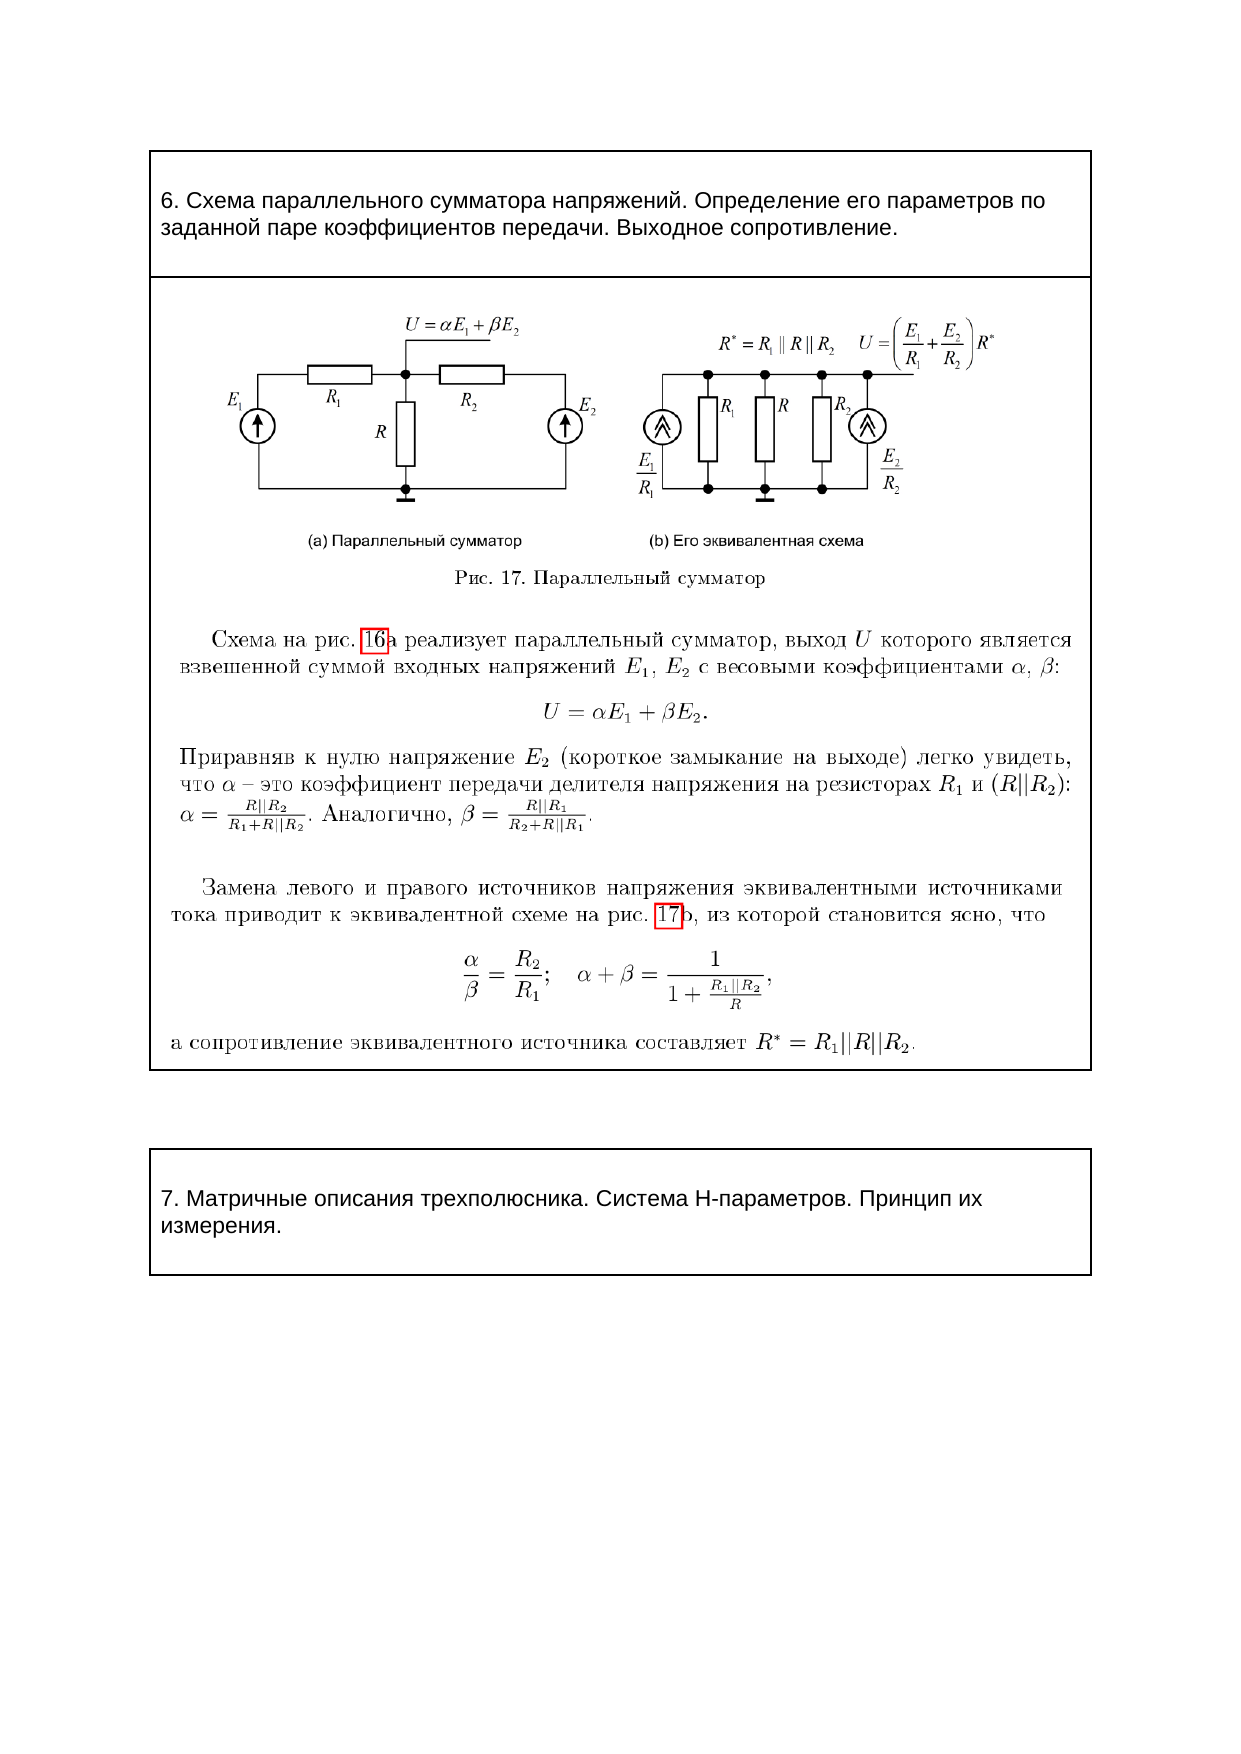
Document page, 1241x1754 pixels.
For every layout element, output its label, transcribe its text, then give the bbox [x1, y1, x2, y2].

table_header 7. Матричные описания трехполюсника. Система H-параметров. Принцип их измерения. [151, 1150, 1090, 1273]
table_header 6. Схема параллельного сумматора напряжений. Определение его параметров по заданной паре коэффициентов передачи. Выходное сопротивление. [151, 152, 1090, 276]
table_cell [151, 278, 1090, 1069]
picture [160, 288, 1078, 1059]
